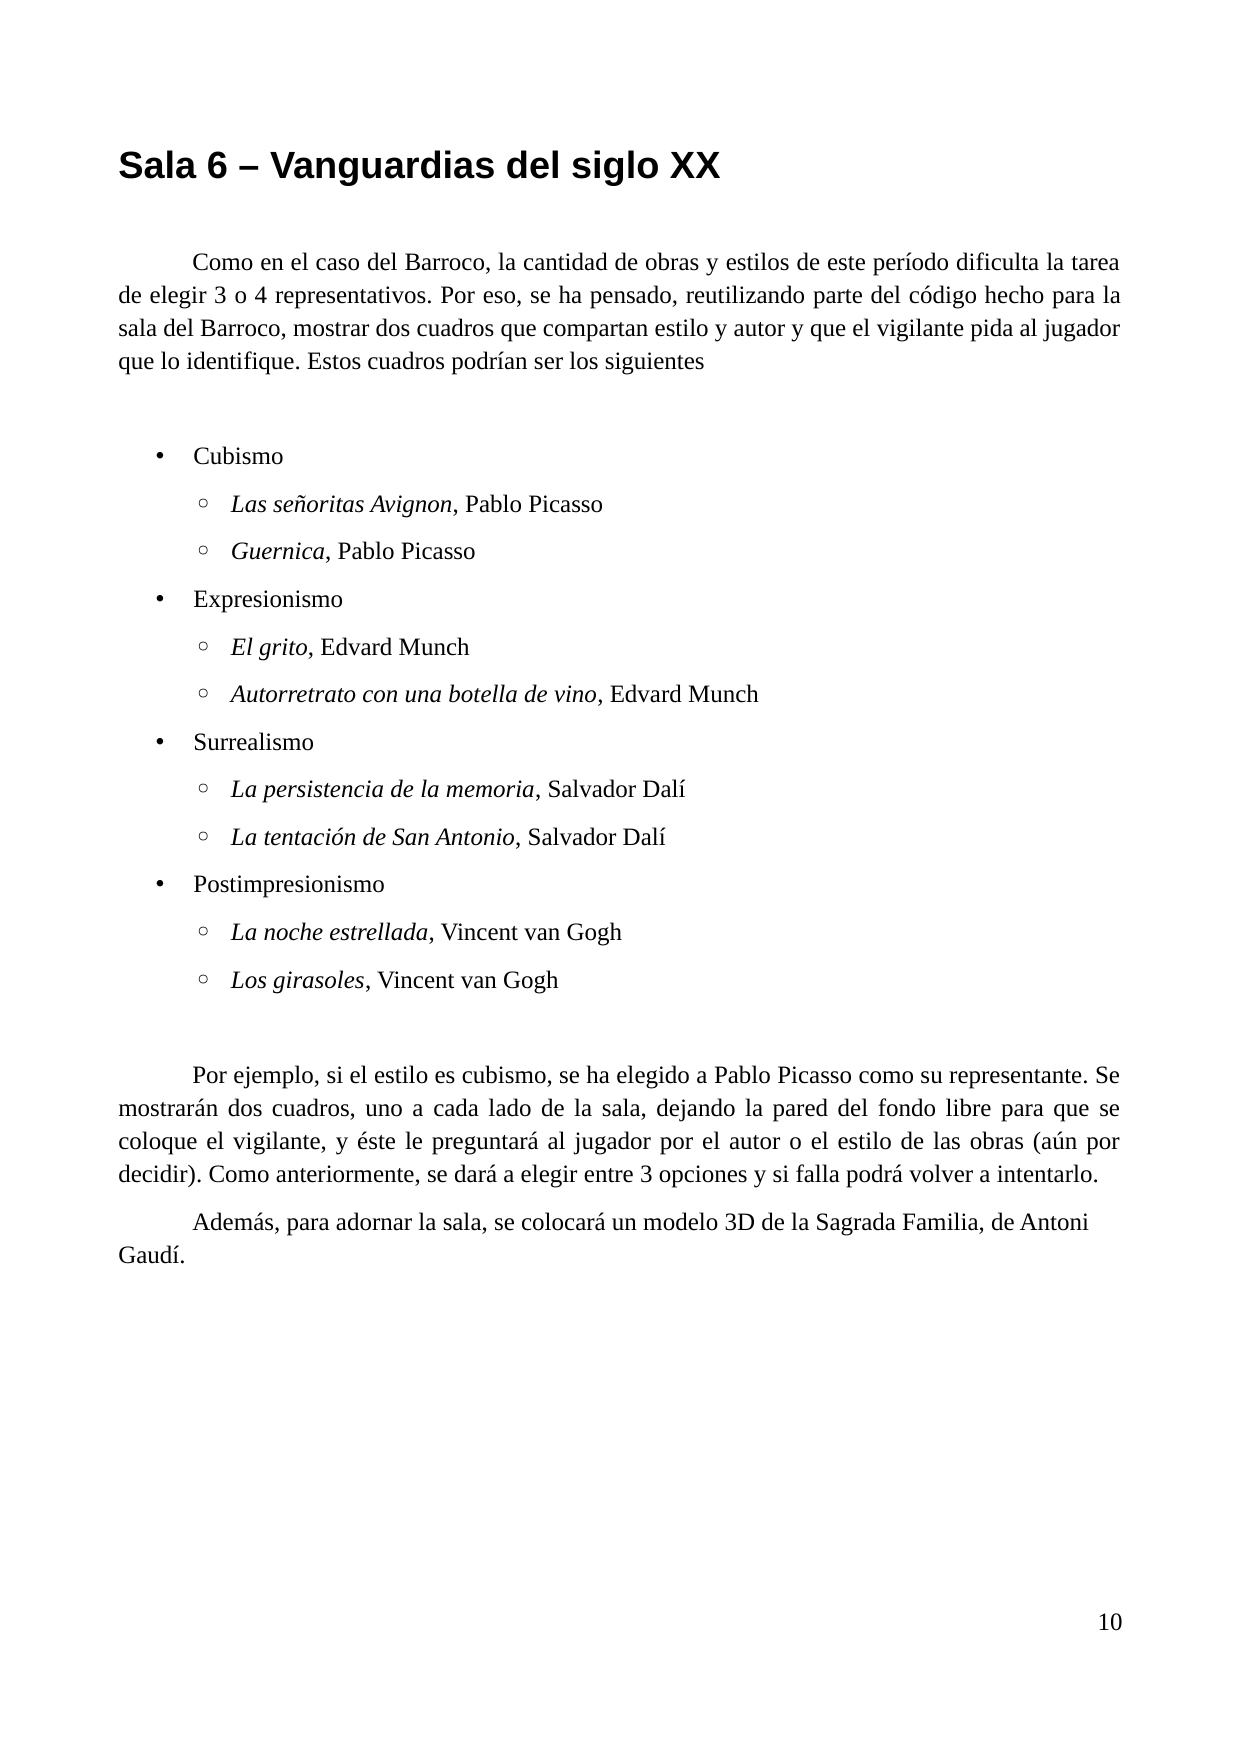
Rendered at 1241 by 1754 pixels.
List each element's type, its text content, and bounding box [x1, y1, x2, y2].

list Guernica, Pablo Picasso [193, 536, 1122, 565]
list La tentación de San Antonio, Salvador Dalí [193, 822, 1122, 851]
text Como en el caso del Barroco, la cantidad de obras y estilos de este período dificulta la tarea de elegir 3 o 4 representativos. Por eso, se ha pensado, reutilizando parte del código hecho para la sala del Barroco, mostrar dos cuadros que compartan estilo y autor y que el vigilante pida al jugador que lo identifique. Estos cuadros podrían ser los siguientes [118, 247, 1122, 375]
list Surrealismo [156, 727, 1122, 756]
subtitle Sala 6 – Vanguardias del siglo XX [118, 143, 1122, 187]
text Además, para adornar la sala, se colocará un modelo 3D de la Sagrada Familia, de Antoni Gaudí. [118, 1207, 1122, 1268]
list Autorretrato con una botella de vino, Edvard Munch [193, 679, 1122, 708]
list Las señoritas Avignon, Pablo Picasso [193, 489, 1122, 517]
list La noche estrellada, Vincent van Gogh [193, 917, 1122, 946]
text Por ejemplo, si el estilo es cubismo, se ha elegido a Pablo Picasso como su representante. Se mostrarán dos cuadros, uno a cada lado de la sala, dejando la pared del fondo libre para que se coloque el vigilante, y éste le preguntará al jugador por el autor o el estilo de las obras (aún por decidir). Como anteriormente, se dará a elegir entre 3 opciones y si falla podrá volver a intentarlo. [118, 1060, 1122, 1188]
list El grito, Edvard Munch [193, 632, 1122, 660]
list Los girasoles, Vincent van Gogh [193, 965, 1122, 993]
list Postimpresionismo [156, 869, 1122, 898]
list Expresionismo [156, 584, 1122, 613]
list Cubismo [156, 441, 1122, 470]
list La persistencia de la memoria, Salvador Dalí [193, 774, 1122, 803]
